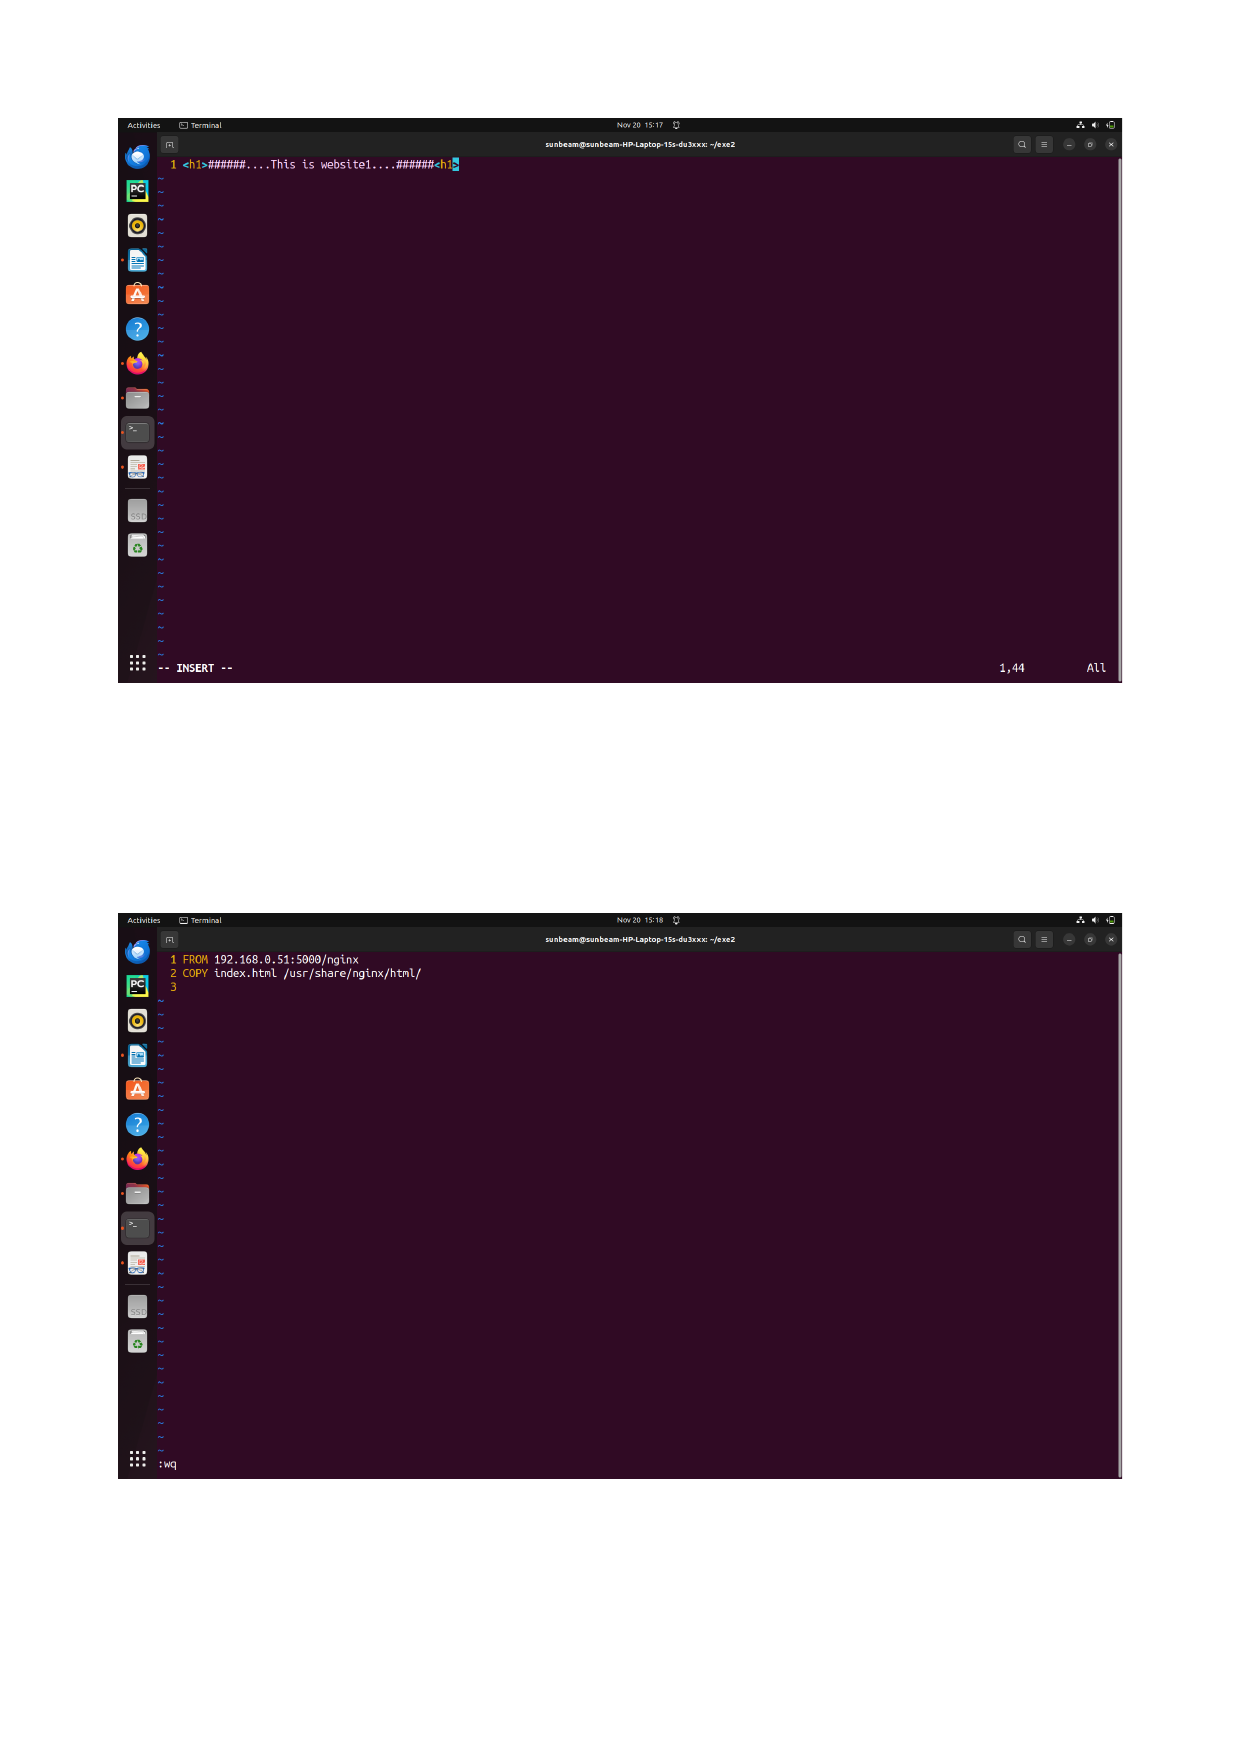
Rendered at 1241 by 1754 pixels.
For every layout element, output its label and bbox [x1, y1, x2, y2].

picture [118, 913, 1123, 1479]
picture [118, 118, 1123, 683]
